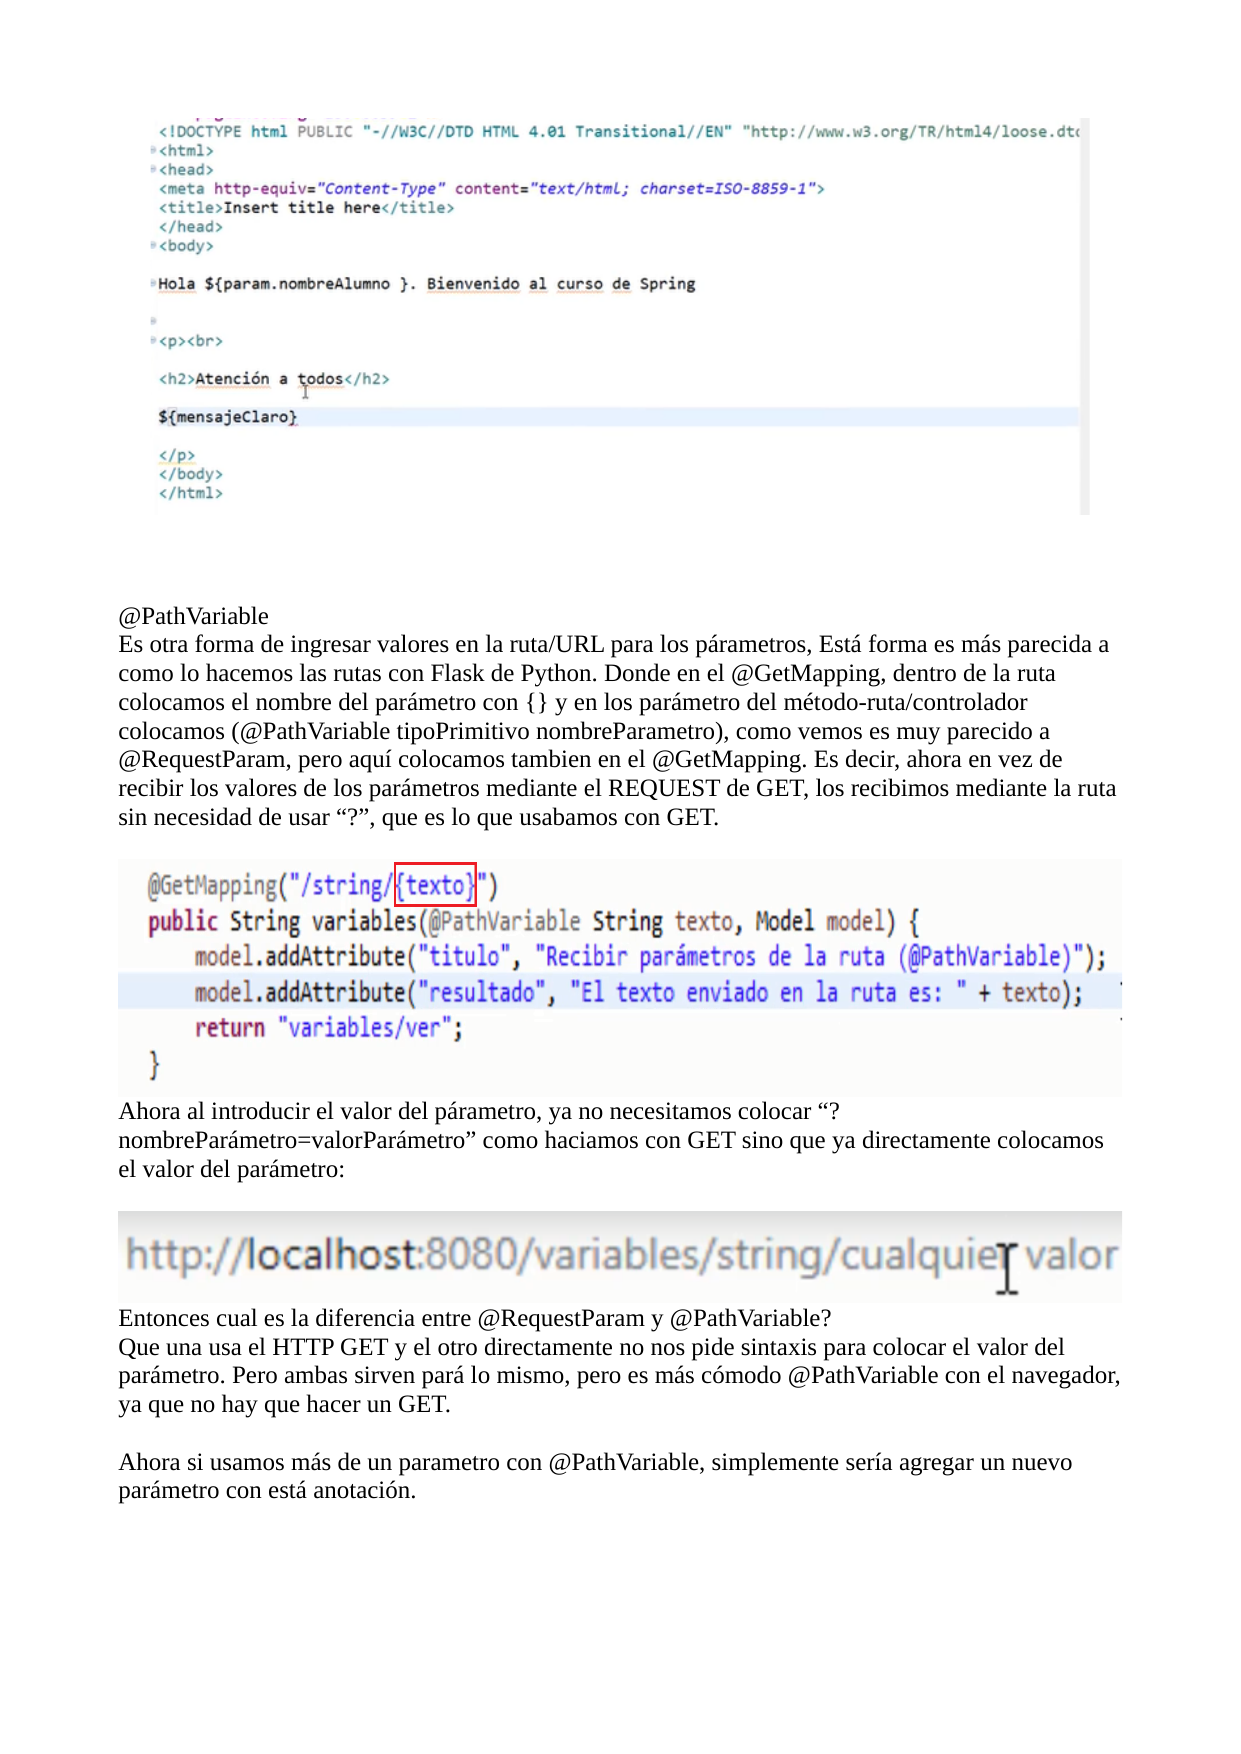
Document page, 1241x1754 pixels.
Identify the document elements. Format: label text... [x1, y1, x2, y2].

picture [150, 118, 1090, 515]
text Ahora si usamos más de un parametro con @PathVariable, simplemente sería agregar un nuevo parámetro con está anotación. [118, 1447, 1122, 1504]
text Es otra forma de ingresar valores en la ruta/URL para los párametros, Está forma es más parecida a como lo hacemos las rutas con Flask de Python. Donde en el @GetMapping, dentro de la ruta colocamos el nombre del parámetro con {} y en los parámetro del método-ruta/controlador colocamos (@PathVariable tipoPrimitivo nombreParametro), como vemos es muy parecido a @RequestParam, pero aquí colocamos tambien en el @GetMapping. Es decir, ahora en vez de recibir los valores de los parámetros mediante el REQUEST de GET, los recibimos mediante la ruta sin necesidad de usar “?”, que es lo que usabamos con GET. [118, 629, 1122, 831]
text Entonces cual es la diferencia entre @RequestParam y @PathVariable? [118, 1303, 1122, 1332]
text @PathVariable [118, 601, 1122, 629]
text Ahora al introducir el valor del párametro, ya no necesitamos colocar “?nombreParámetro=valorParámetro” como haciamos con GET sino que ya directamente colocamos el valor del parámetro: [118, 1097, 1122, 1183]
text Que una usa el HTTP GET y el otro directamente no nos pide sintaxis para colocar el valor del parámetro. Pero ambas sirven pará lo mismo, pero es más cómodo @PathVariable con el navegador, ya que no hay que hacer un GET. [118, 1332, 1122, 1418]
